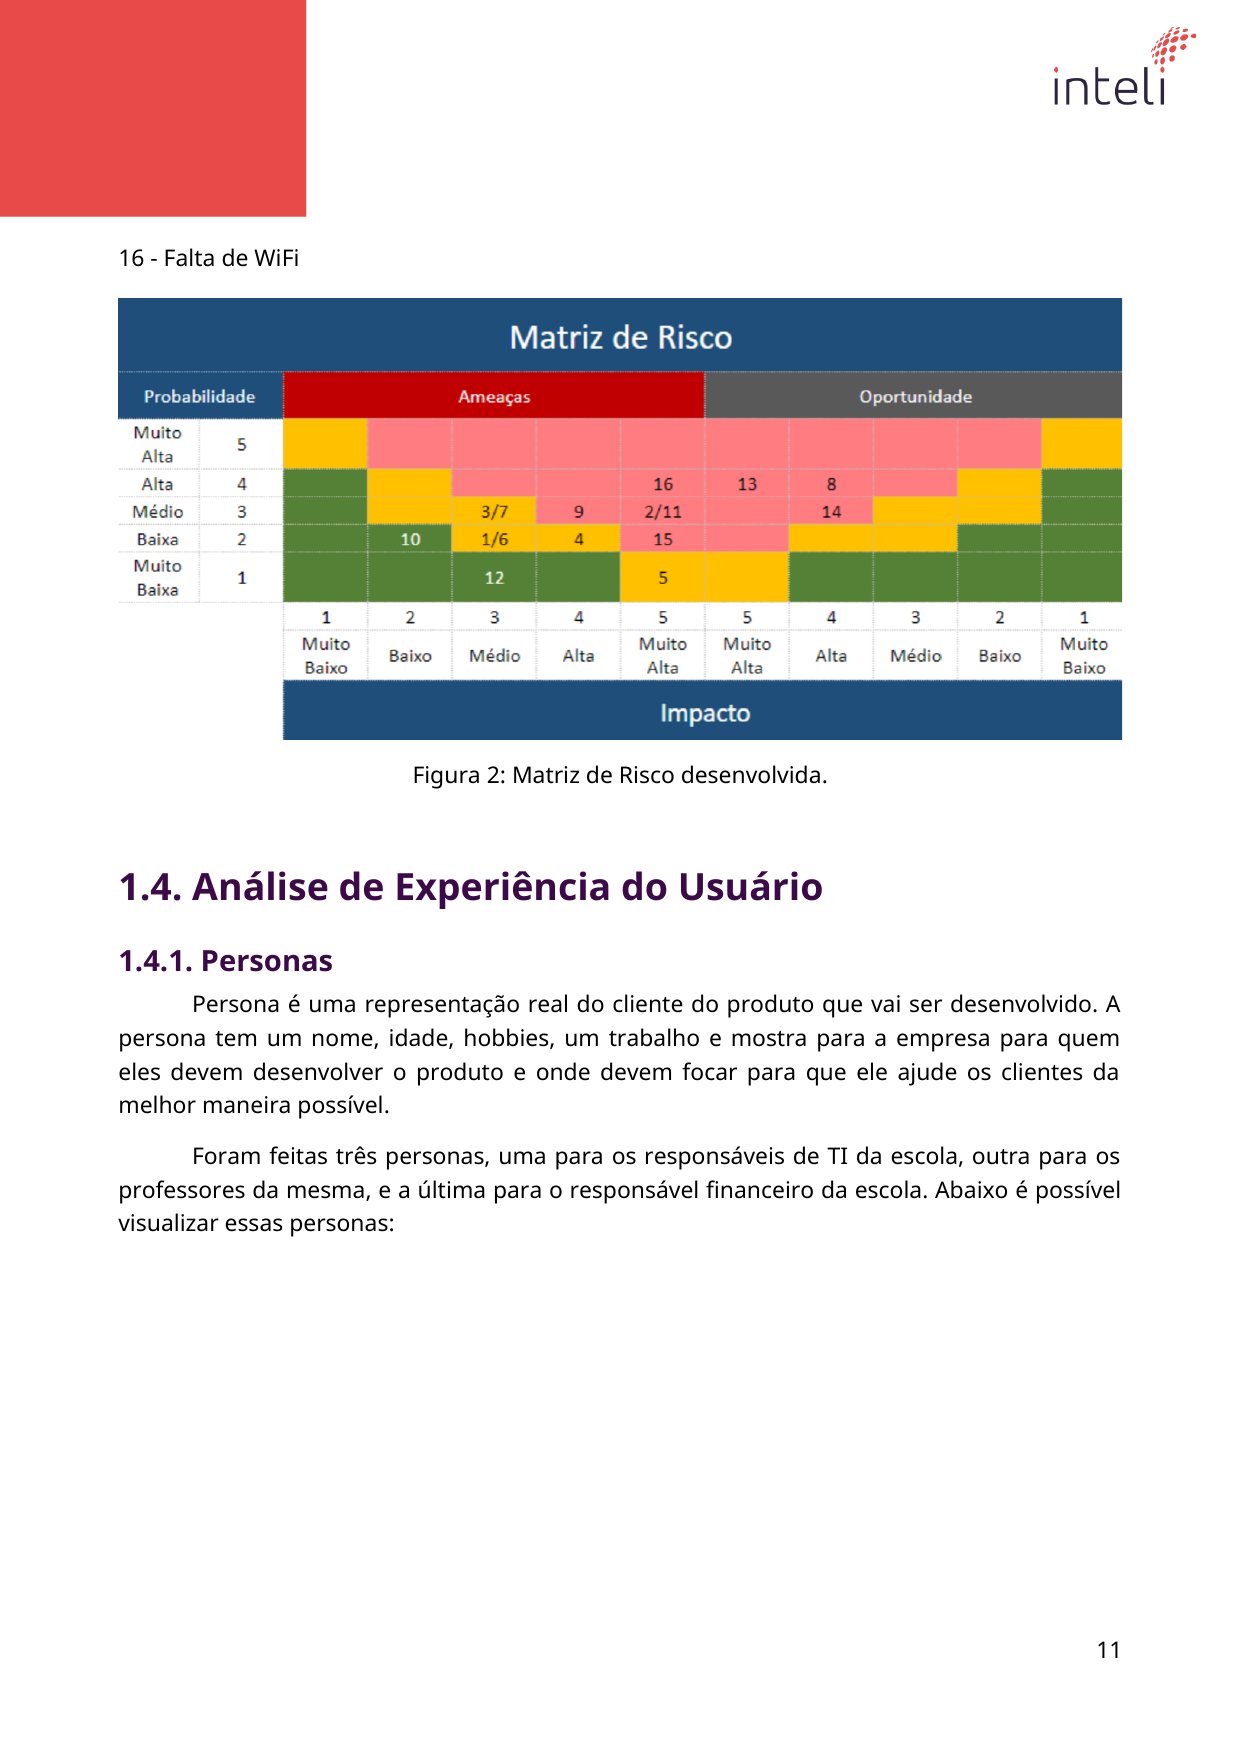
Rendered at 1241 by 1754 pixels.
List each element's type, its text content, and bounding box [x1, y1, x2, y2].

subtitle 1.4. Análise de Experiência do Usuário [118, 860, 1122, 911]
text 16 - Falta de WiFi [118, 118, 1122, 273]
picture [118, 298, 1123, 740]
picture [0, 0, 307, 217]
text Foram feitas três personas, uma para os responsáveis de TI da escola, outra para os professores da mesma, e a última para o responsável financeiro da escola. Abaixo é possível visualizar essas personas: [118, 1140, 1122, 1239]
subtitle 1.4.1. Personas [118, 940, 1122, 980]
text Figura 2: Matriz de Risco desenvolvida. [118, 759, 1122, 790]
text Persona é uma representação real do cliente do produto que vai ser desenvolvido. A persona tem um nome, idade, hobbies, um trabalho e mostra para a empresa para quem eles devem desenvolver o produto e onde devem focar para que ele ajude os clientes da melhor maneira possível. [118, 988, 1122, 1121]
picture [1054, 27, 1197, 105]
